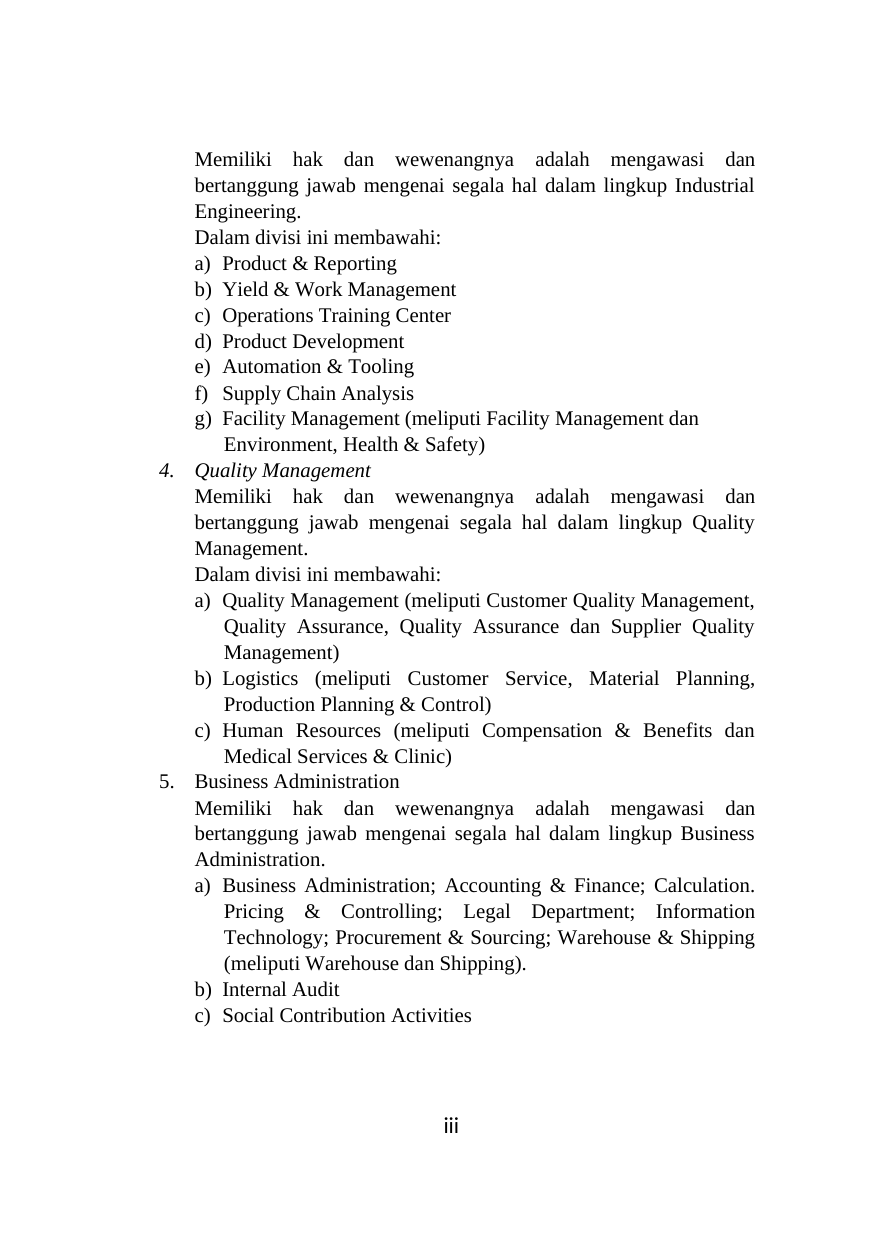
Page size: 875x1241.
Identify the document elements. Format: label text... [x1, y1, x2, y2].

list Facility Management (meliputi Facility Management dan Environment, Health & Safety) [194, 406, 756, 456]
list Business Administration [159, 769, 756, 793]
list Product & Reporting [194, 251, 756, 275]
list Memiliki hak dan wewenangnya adalah mengawasi dan bertanggung jawab mengenai segala hal dalam lingkup Business Administration. [159, 795, 756, 871]
list Operations Training Center [194, 303, 756, 327]
list Logistics (meliputi Customer Service, Material Planning, Production Planning & Control) [194, 666, 756, 716]
list Memiliki hak dan wewenangnya adalah mengawasi dan bertanggung jawab mengenai segala hal dalam lingkup Quality Management. [159, 484, 756, 560]
list Business Administration; Accounting & Finance; Calculation. Pricing & Controlling; Legal Department; Information Technology; Procurement & Sourcing; Warehouse & Shipping (meliputi Warehouse dan Shipping). [194, 873, 756, 975]
list Quality Management [159, 458, 756, 482]
list Quality Management (meliputi Customer Quality Management, Quality Assurance, Quality Assurance dan Supplier Quality Management) [194, 588, 756, 664]
list Yield & Work Management [194, 277, 756, 301]
list Memiliki hak dan wewenangnya adalah mengawasi dan bertanggung jawab mengenai segala hal dalam lingkup Industrial Engineering. [159, 147, 756, 223]
list Internal Audit [194, 977, 756, 1001]
list Dalam divisi ini membawahi: [159, 225, 756, 249]
list Social Contribution Activities [194, 1003, 756, 1027]
list Dalam divisi ini membawahi: [159, 562, 756, 586]
list Supply Chain Analysis [194, 380, 756, 404]
list Product Development [194, 328, 756, 353]
list Human Resources (meliputi Compensation & Benefits dan Medical Services & Clinic) [194, 718, 756, 768]
list Automation & Tooling [194, 354, 756, 378]
